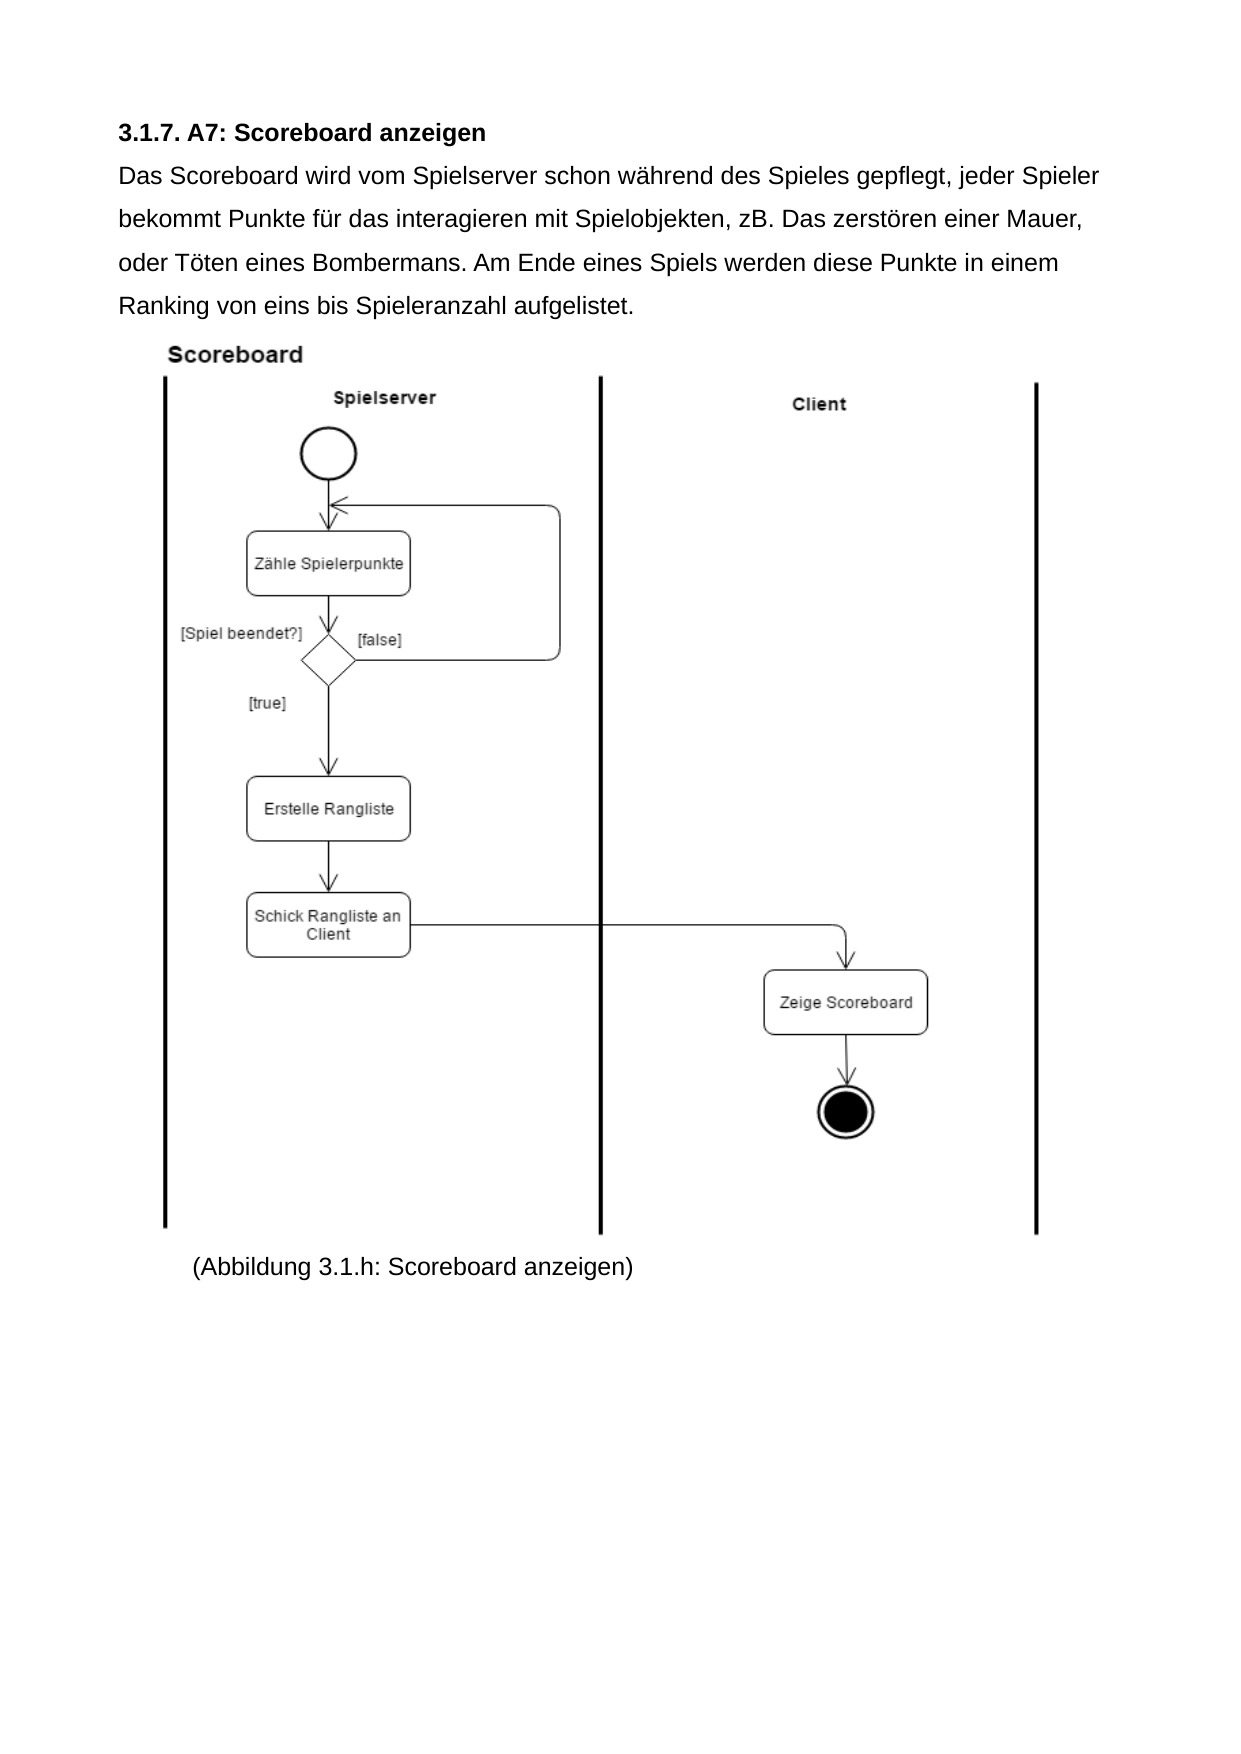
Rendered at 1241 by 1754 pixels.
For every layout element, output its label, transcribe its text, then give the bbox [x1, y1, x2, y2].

text (Abbildung 3.1.h: Scoreboard anzeigen) [118, 334, 1122, 1281]
text 3.1.7. A7: Scoreboard anzeigen [118, 118, 1122, 147]
text Das Scoreboard wird vom Spielserver schon während des Spieles gepflegt, jeder Spieler bekommt Punkte für das interagieren mit Spielobjekten, zB. Das zerstören einer Mauer, oder Töten eines Bombermans. Am Ende eines Spiels werden diese Punkte in einem Ranking von eins bis Spieleranzahl aufgelistet. [118, 161, 1122, 319]
